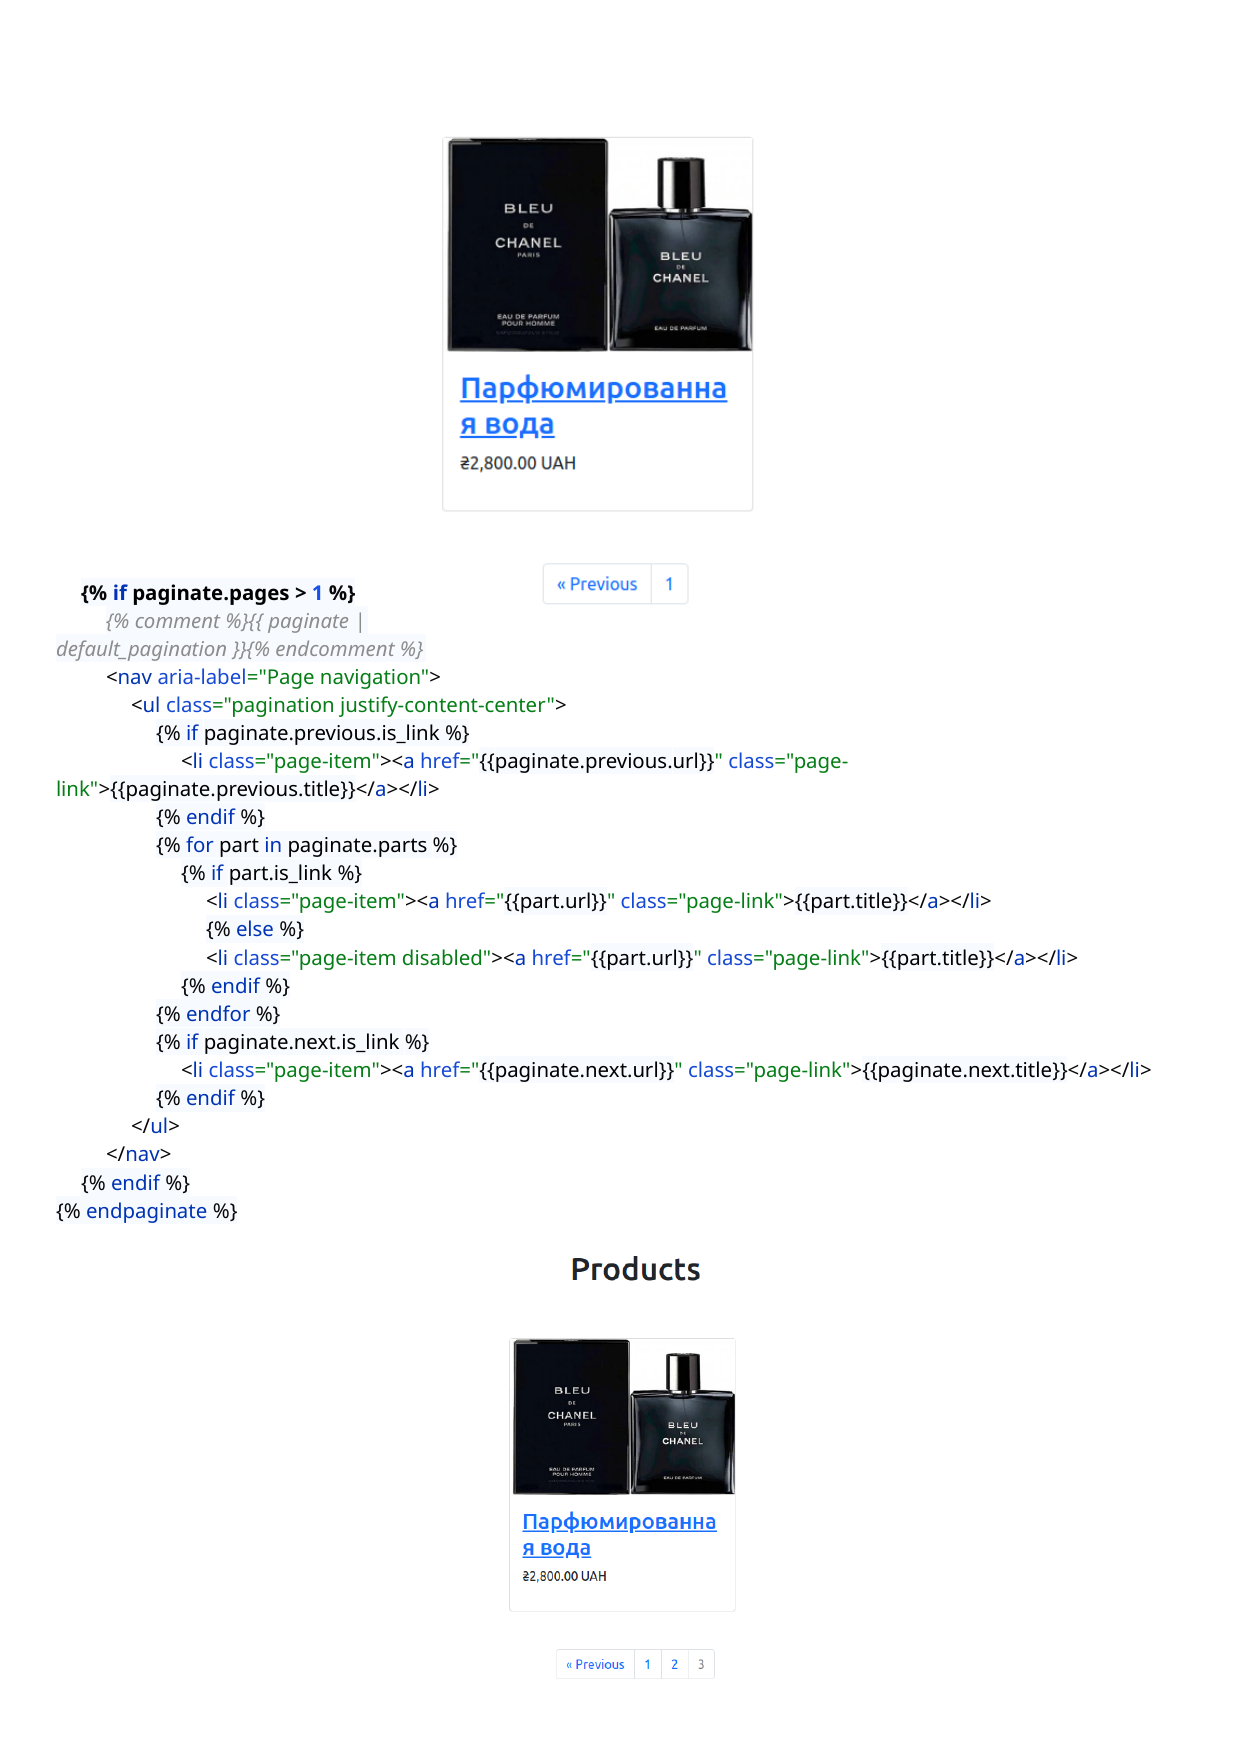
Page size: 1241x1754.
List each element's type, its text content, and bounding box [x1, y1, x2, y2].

text {% endfor %} [56, 999, 1187, 1027]
picture [483, 1256, 776, 1682]
text {% else %} [56, 915, 1187, 943]
text </ul> [56, 1112, 1187, 1140]
text [856, 578, 1187, 606]
text <li class="page-item"><a href="{{paginate.next.url}}" class="page-link">{{paginate.next.title}}</a></li> [56, 1056, 1187, 1084]
text {% endif %} [56, 971, 1187, 999]
text <ul class="pagination justify-content-center"> [56, 690, 1187, 718]
text {% if paginate.pages > 1 %} [56, 578, 399, 606]
text <li class="page-item disabled"><a href="{{part.url}}" class="page-link">{{part.title}}</a></li> [56, 943, 1187, 971]
text {% endif %} [56, 802, 1187, 831]
text <li class="page-item"><a href="{{part.url}}" class="page-link">{{part.title}}</a></li> [56, 887, 1187, 915]
text </nav> [56, 1140, 1187, 1168]
text <li class="page-item"><a href="{{paginate.previous.url}}" class="page-link">{{paginate.previous.title}}</a></li> [56, 747, 1187, 802]
text {% endif %} [56, 1168, 1187, 1196]
text {% if paginate.next.is_link %} [56, 1027, 1187, 1056]
text {% endpaginate %} [56, 1196, 1187, 1224]
text {% if part.is_link %} [56, 859, 1187, 887]
text {% endif %} [56, 1084, 1187, 1112]
picture [399, 125, 856, 613]
text {% if paginate.previous.is_link %} [56, 718, 1187, 747]
text {% comment %}{{ paginate | default_pagination }}{% endcomment %} [56, 606, 1187, 662]
text <nav aria-label="Page navigation"> [56, 662, 1187, 690]
text {% for part in paginate.parts %} [56, 831, 1187, 859]
